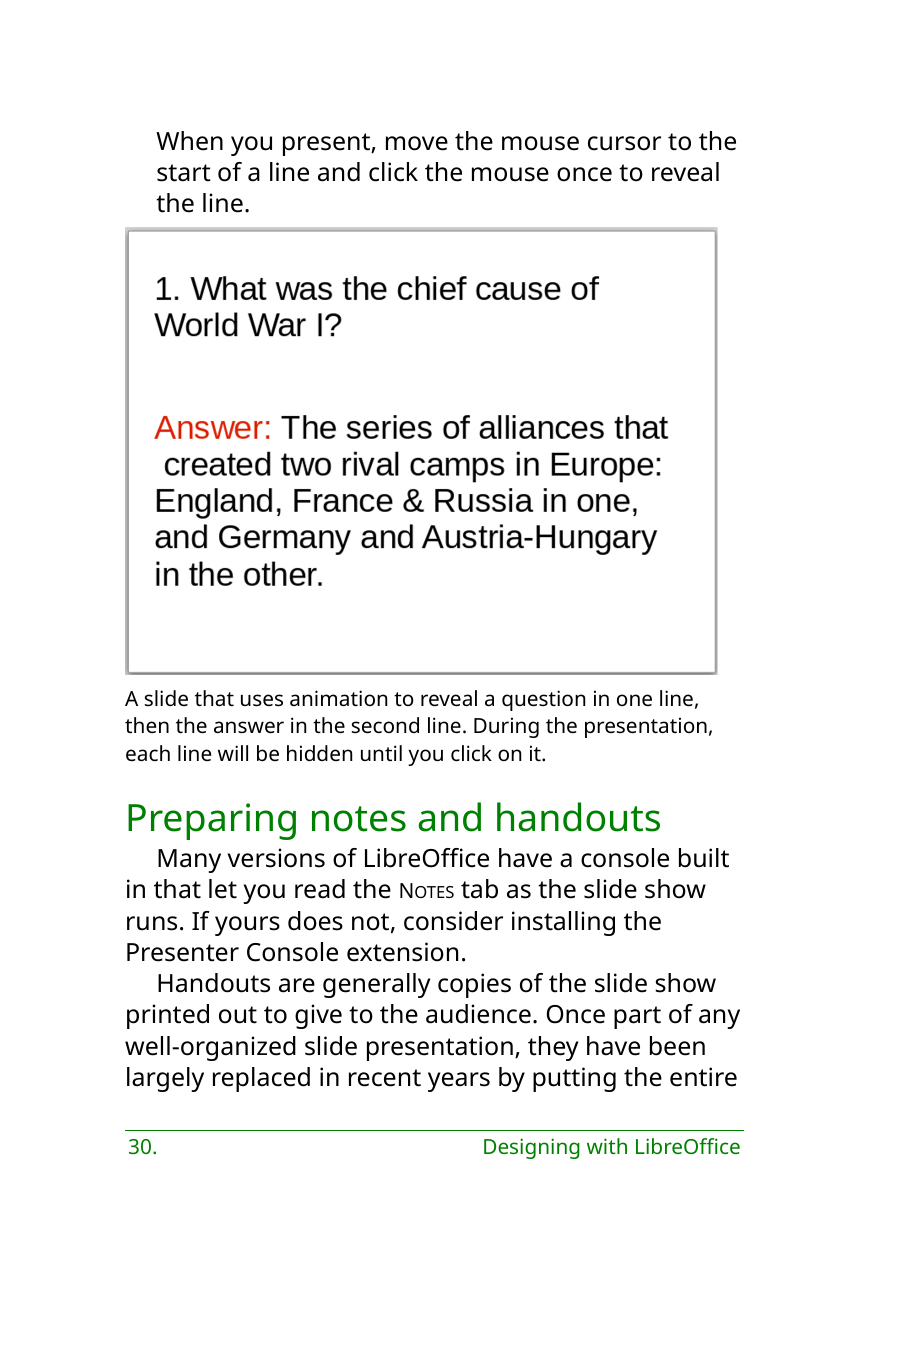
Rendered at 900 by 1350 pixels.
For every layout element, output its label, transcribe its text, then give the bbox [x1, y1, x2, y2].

table_header [125, 227, 744, 677]
subtitle Preparing notes and handouts [125, 791, 744, 842]
table_cell A slide that uses animation to reveal a question in one line, then the answer in the second line. During the presentation, each line will be hidden until you click on it. [125, 677, 744, 766]
picture [125, 227, 718, 675]
text Many versions of LibreOffice have a console built in that let you read the Notes tab as the slide show runs. If yours does not, consider installing the Presenter Console extension. [125, 842, 744, 967]
text When you present, move the mouse cursor to the start of a line and click the mouse once to reveal the line. [156, 125, 744, 219]
text Handouts are generally copies of the slide show printed out to give to the audience. Once part of any well-organized slide presentation, they have been largely replaced in recent years by putting the entire [125, 967, 744, 1092]
